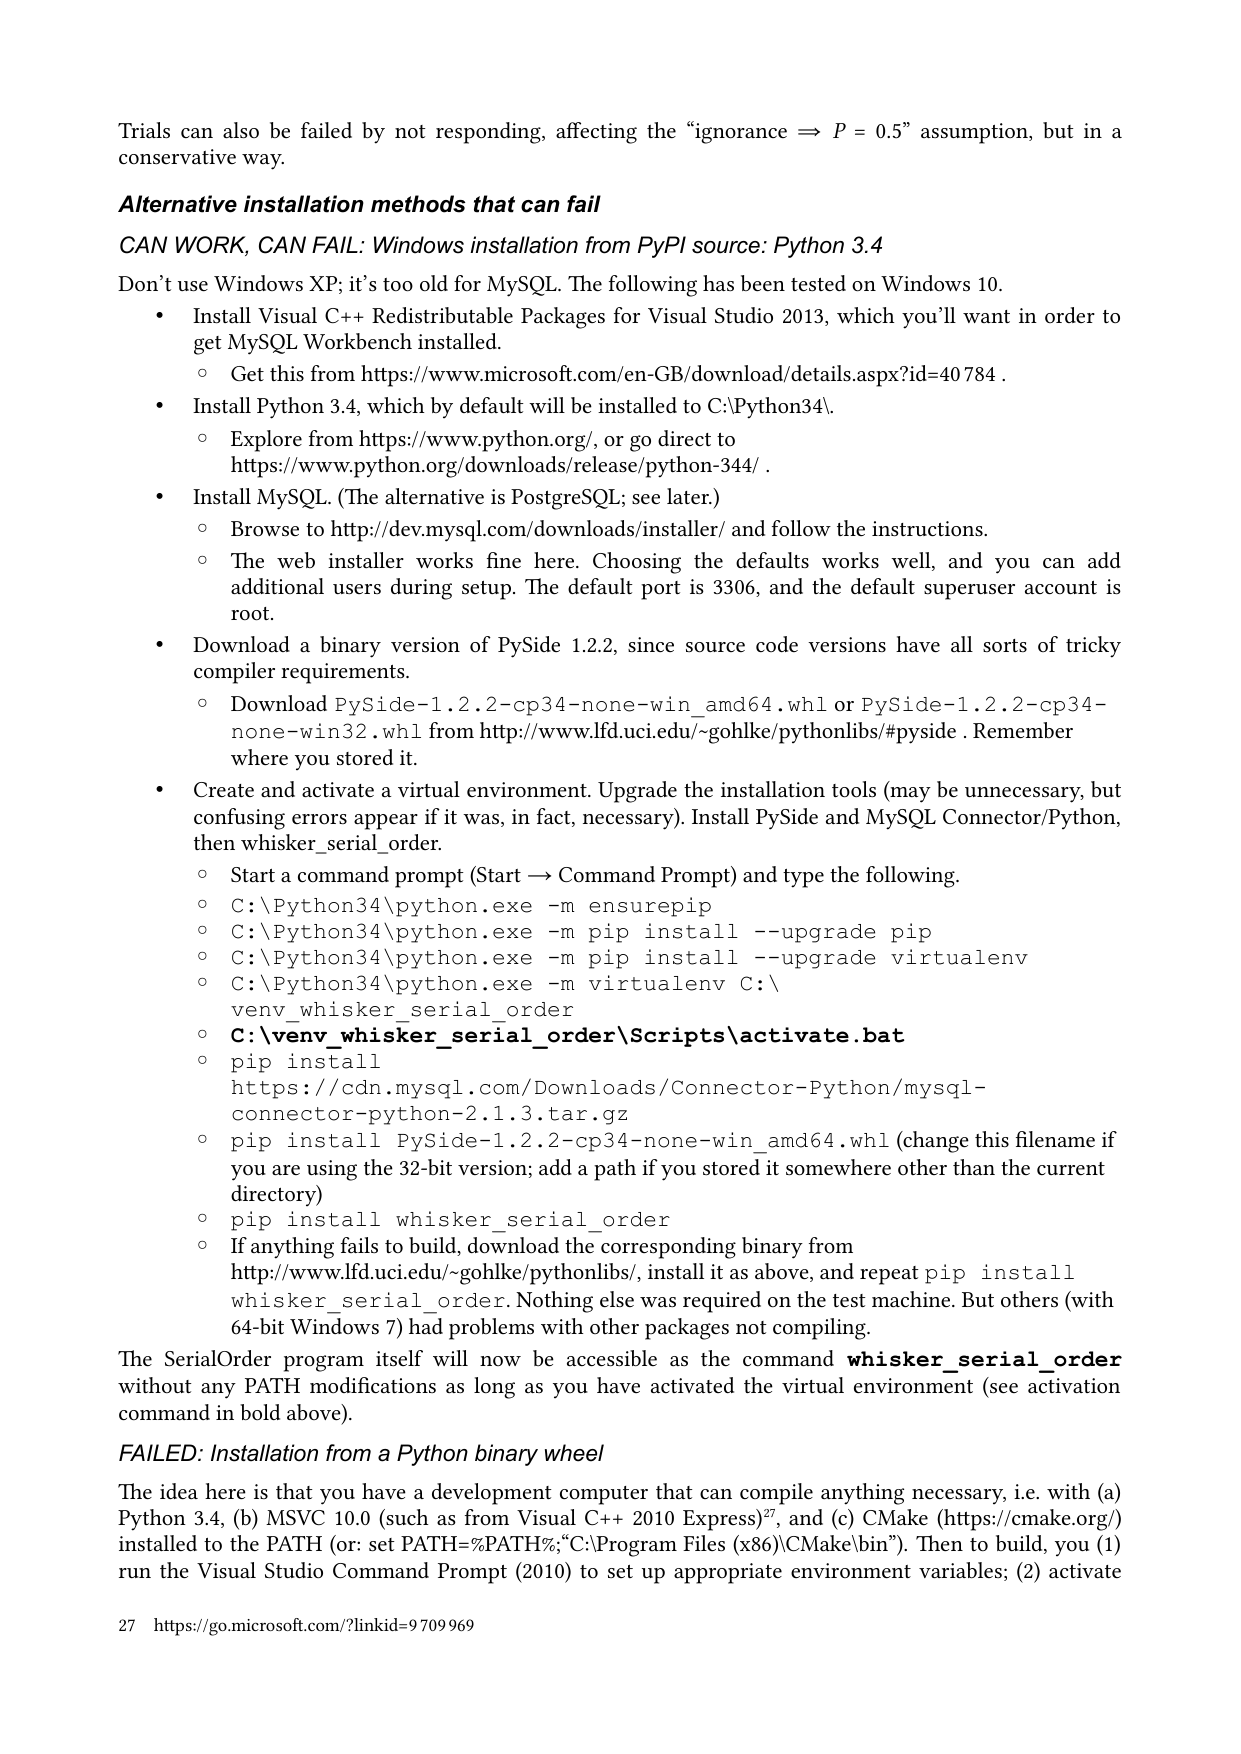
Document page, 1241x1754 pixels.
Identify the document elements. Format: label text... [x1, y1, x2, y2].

list Create and activate a virtual environment. Upgrade the installation tools (may be unnecessary, but confusing errors appear if it was, in fact, necessary). Install PySide and MySQL Connector/Python, then whisker_serial_order. [156, 777, 1122, 856]
list C:\Python34\python.exe -m virtualenv C:\venv_whisker_serial_order [193, 972, 1122, 1023]
list C:\venv_whisker_serial_order\Scripts\activate.bat [193, 1023, 1122, 1049]
list pip install whisker_serial_order [193, 1207, 1122, 1233]
list Install Python 3.4, which by default will be installed to C:\Python34\. [156, 393, 1122, 419]
text Trials can also be failed by not responding, affecting the “ignorance ⇒ P = 0.5” assumption, but in a conservative way. [118, 118, 1122, 170]
list Download PySide-1.2.2-cp34-none-win_amd64.whl or PySide-1.2.2-cp34-none-win32.whl from http://www.lfd.uci.edu/~gohlke/pythonlibs/#pyside . Remember where you stored it. [193, 691, 1122, 771]
list Start a command prompt (Start → Command Prompt) and type the following. [193, 862, 1122, 888]
list Get this from https://www.microsoft.com/en-GB/download/details.aspx?id=40784 . [193, 361, 1122, 387]
list If anything fails to build, download the corresponding binary from http://www.lfd.uci.edu/~gohlke/pythonlibs/, install it as above, and repeat pip install whisker_serial_order. Nothing else was required on the test machine. But others (with 64-bit Windows 7) had problems with other packages not compiling. [193, 1233, 1122, 1340]
text https://go.microsoft.com/?linkid=9709969 [118, 1614, 1122, 1636]
text The SerialOrder program itself will now be accessible as the command whisker_serial_order without any PATH modifications as long as you have activated the virtual environment (see activation command in bold above). [118, 1346, 1122, 1426]
list C:\Python34\python.exe -m pip install --upgrade virtualenv [193, 946, 1122, 972]
list Install MySQL. (The alternative is PostgreSQL; see later.) [156, 484, 1122, 510]
list C:\Python34\python.exe -m pip install --upgrade pip [193, 920, 1122, 946]
text The idea here is that you have a development computer that can compile anything necessary, i.e. with (a) Python 3.4, (b) MSVC 10.0 (such as from Visual C++ 2010 Express), and (c) CMake (https://cmake.org/) installed to the PATH (or: set PATH=%PATH%;“C:\Program Files (x86)\CMake\bin”). Then to build, you (1) run the Visual Studio Command Prompt (2010) to set up appropriate environment variables; (2) activate [118, 1479, 1122, 1584]
list Explore from https://www.python.org/, or go direct to https://www.python.org/downloads/release/python-344/ . [193, 426, 1122, 478]
list Download a binary version of PySide 1.2.2, since source code versions have all sorts of tricky compiler requirements. [156, 632, 1122, 684]
subtitle FAILED: Installation from a Python binary wheel [118, 1440, 1122, 1467]
list Install Visual C++ Redistributable Packages for Visual Studio 2013, which you’ll want in order to get MySQL Workbench installed. [156, 303, 1122, 355]
list The web installer works fine here. Choosing the defaults works well, and you can add additional users during setup. The default port is 3306, and the default superuser account is root. [193, 548, 1122, 626]
list Browse to http://dev.mysql.com/downloads/installer/ and follow the instructions. [193, 516, 1122, 542]
list pip install PySide-1.2.2-cp34-none-win_amd64.whl (change this filename if you are using the 32-bit version; add a path if you stored it somewhere other than the current directory) [193, 1127, 1122, 1207]
text Don’t use Windows XP; it’s too old for MySQL. The following has been tested on Windows 10. [118, 271, 1122, 297]
list pip install https://cdn.mysql.com/Downloads/Connector-Python/mysql-connector-python-2.1.3.tar.gz [193, 1049, 1122, 1127]
subtitle Alternative installation methods that can fail [118, 191, 1122, 218]
list C:\Python34\python.exe -m ensurepip [193, 894, 1122, 920]
subtitle CAN WORK, CAN FAIL: Windows installation from PyPI source: Python 3.4 [118, 232, 1122, 258]
